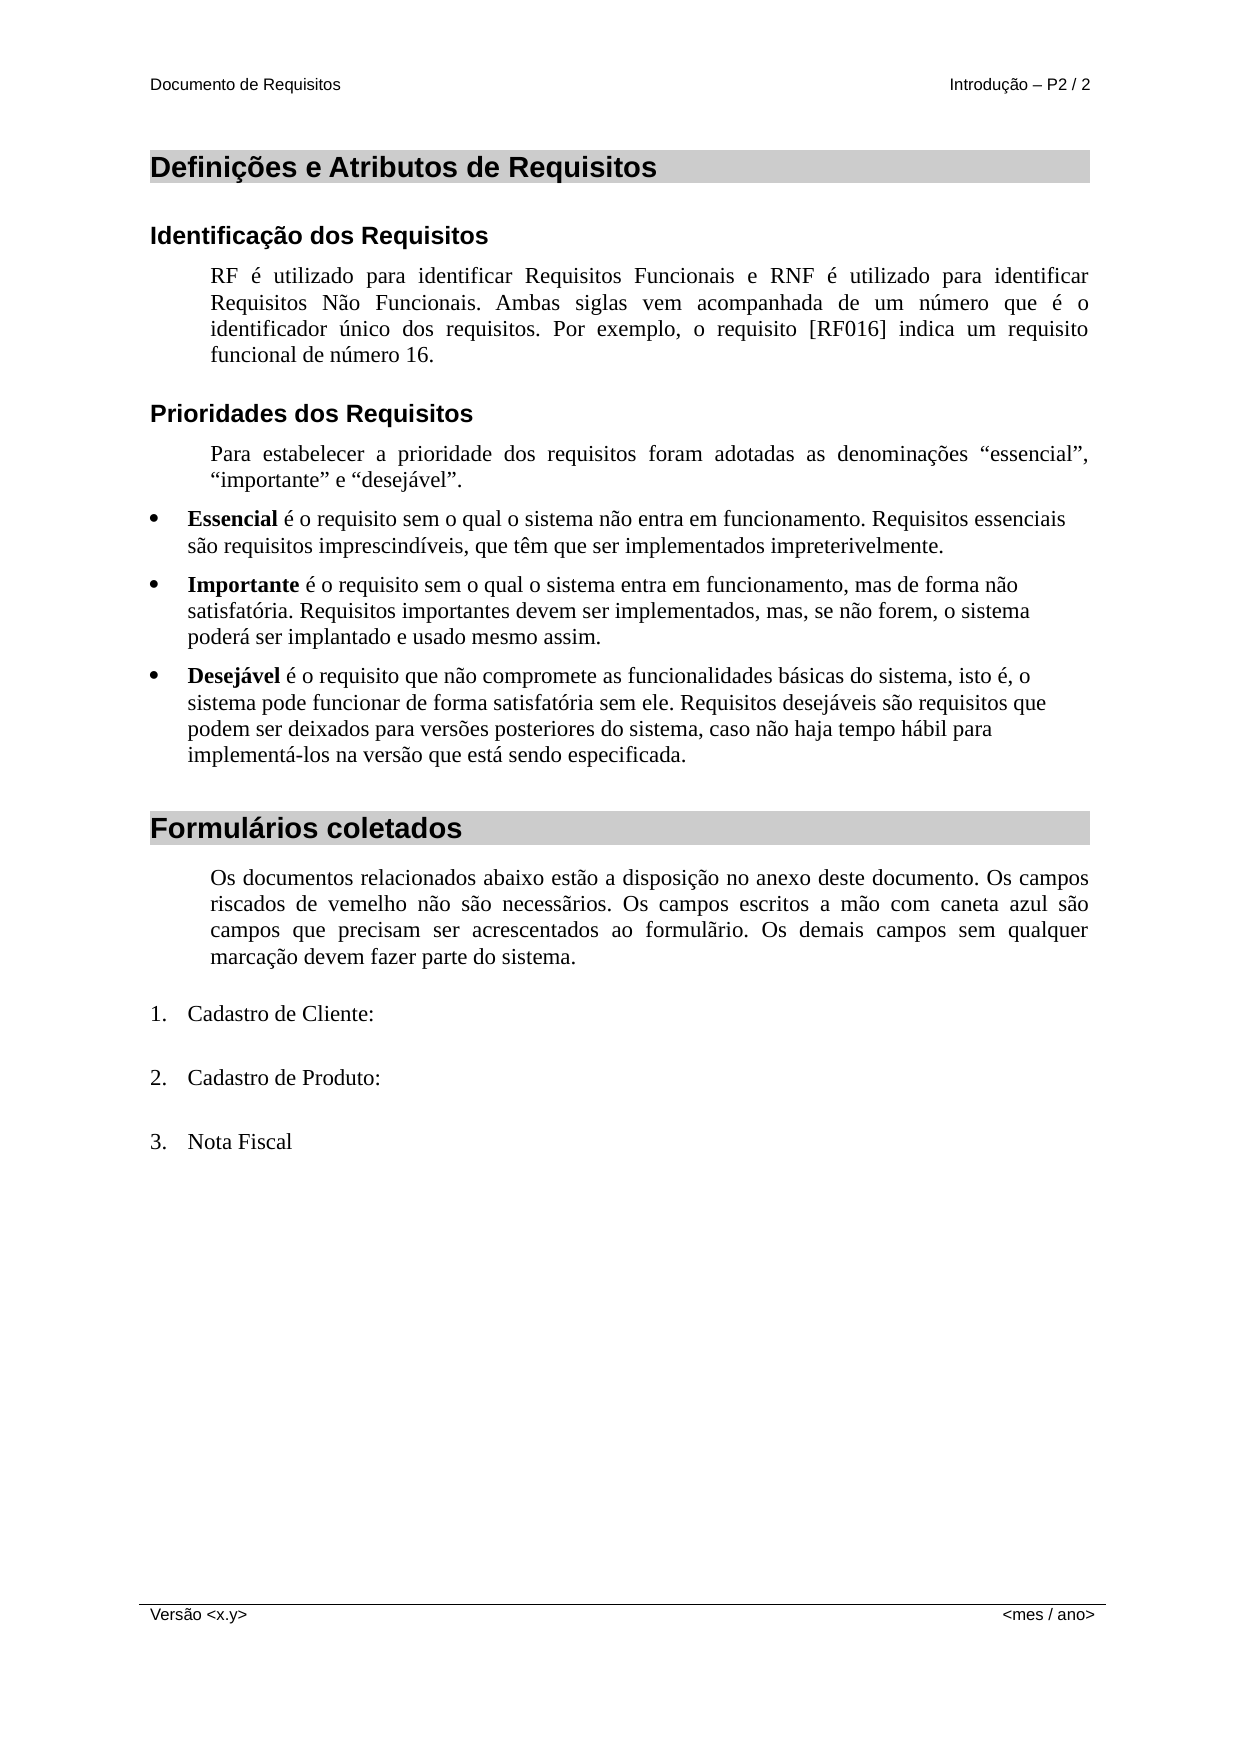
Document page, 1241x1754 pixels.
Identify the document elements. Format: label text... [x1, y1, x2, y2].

list Nota Fiscal [150, 1128, 1090, 1154]
subtitle Formulários coletados [150, 811, 1090, 845]
subtitle Definições e Atributos de Requisitos [150, 150, 1090, 183]
list Cadastro de Cliente: [150, 1000, 1090, 1027]
list Cadastro de Produto: [150, 1064, 1090, 1091]
list Importante é o requisito sem o qual o sistema entra em funcionamento, mas de forma não satisfatória. Requisitos importantes devem ser implementados, mas, se não forem, o sistema poderá ser implantado e usado mesmo assim. [150, 571, 1090, 650]
text Para estabelecer a prioridade dos requisitos foram adotadas as denominações “essencial”, “importante” e “desejável”. [210, 440, 1090, 493]
list Essencial é o requisito sem o qual o sistema não entra em funcionamento. Requisitos essenciais são requisitos imprescindíveis, que têm que ser implementados impreterivelmente. [150, 505, 1090, 558]
list Desejável é o requisito que não compromete as funcionalidades básicas do sistema, isto é, o sistema pode funcionar de forma satisfatória sem ele. Requisitos desejáveis são requisitos que podem ser deixados para versões posteriores do sistema, caso não haja tempo hábil para implementá-los na versão que está sendo especificada. [150, 662, 1090, 768]
subtitle Identificação dos Requisitos [150, 221, 1090, 250]
text Os documentos relacionados abaixo estão a disposição no anexo deste documento. Os campos riscados de vemelho não são necessãrios. Os campos escritos a mão com caneta azul são campos que precisam ser acrescentados ao formulãrio. Os demais campos sem qualquer marcação devem fazer parte do sistema. [210, 864, 1090, 969]
subtitle Prioridades dos Requisitos [150, 399, 1090, 428]
text RF é utilizado para identificar Requisitos Funcionais e RNF é utilizado para identificar Requisitos Não Funcionais. Ambas siglas vem acompanhada de um número que é o identificador único dos requisitos. Por exemplo, o requisito [RF016] indica um requisito funcional de número 16. [210, 262, 1090, 368]
